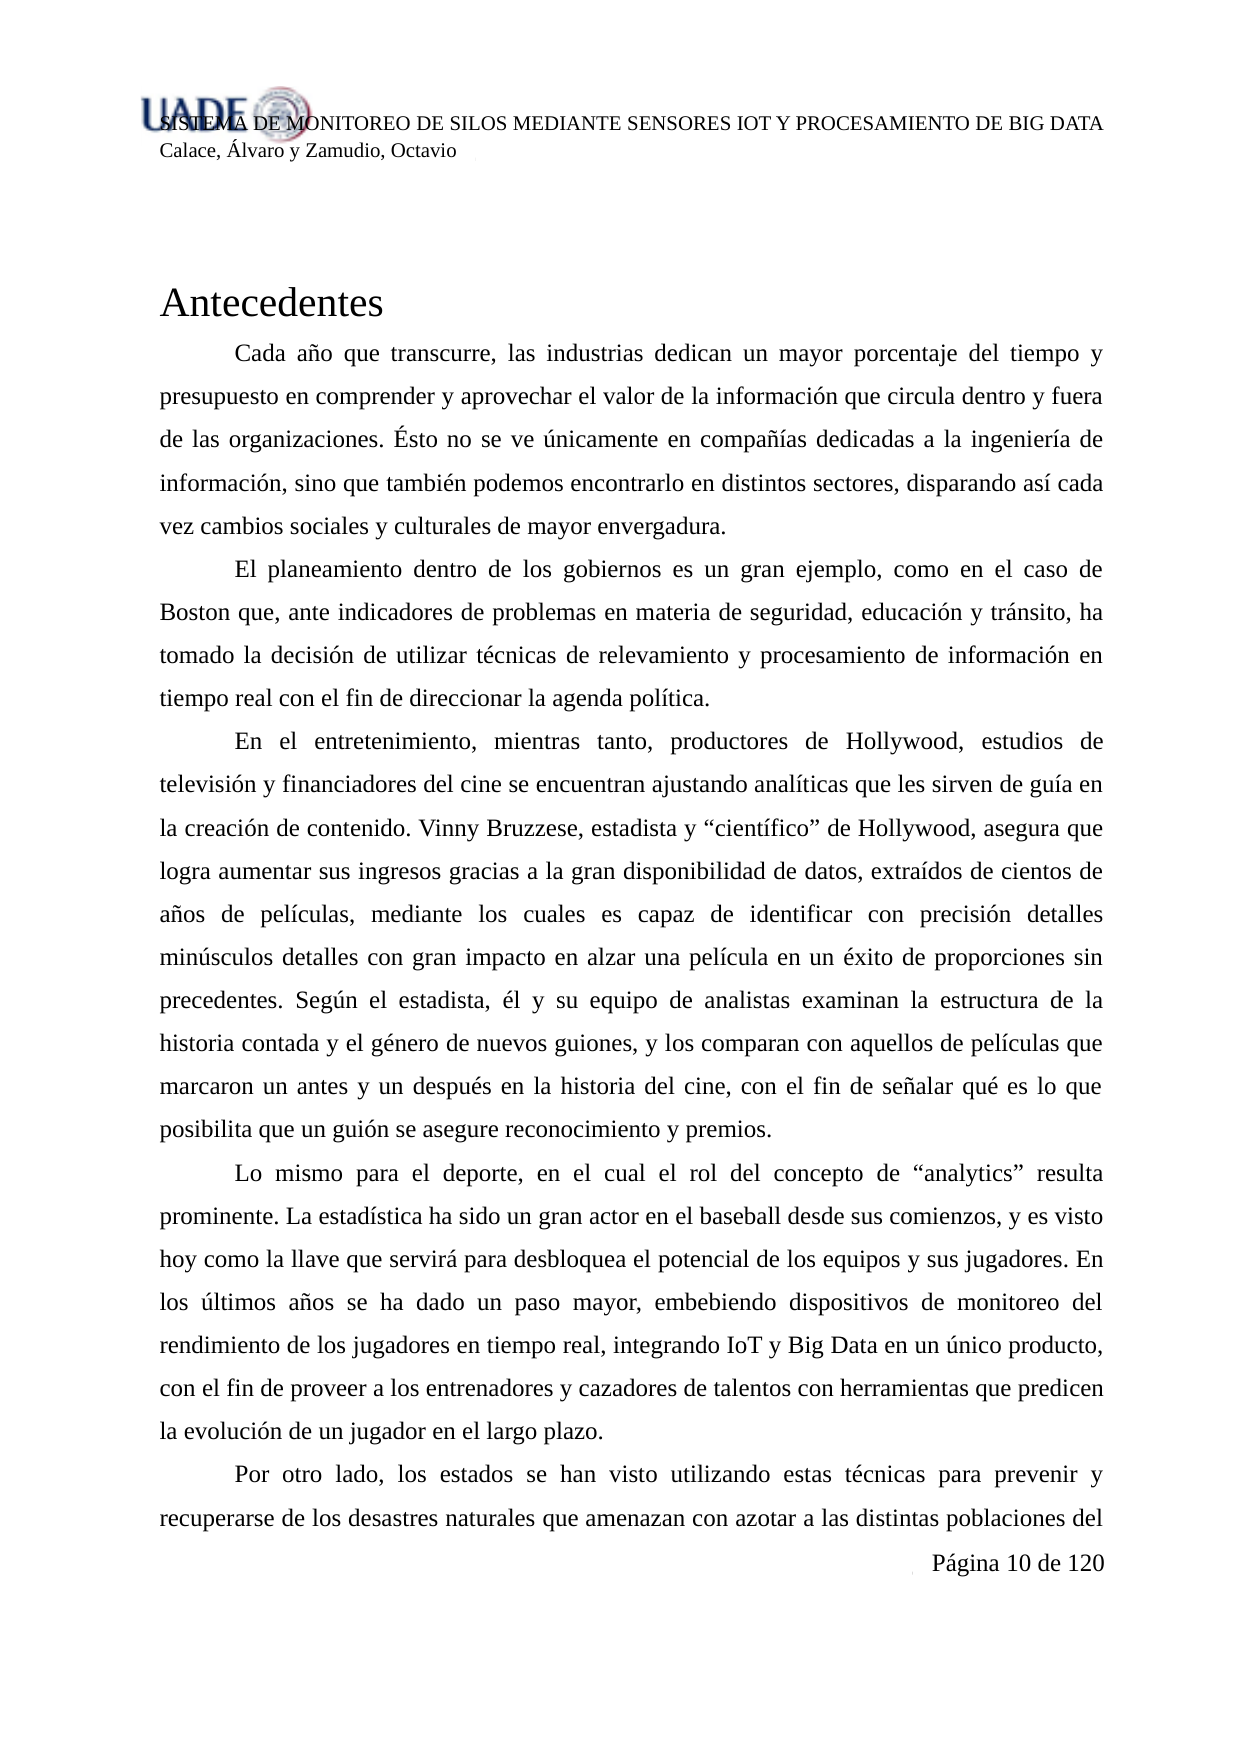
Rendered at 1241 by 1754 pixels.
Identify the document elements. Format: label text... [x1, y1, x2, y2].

text Por otro lado, los estados se han visto utilizando estas técnicas para prevenir y recuperarse de los desastres naturales que amenazan con azotar a las distintas poblaciones del [159, 1459, 1104, 1531]
text Cada año que transcurre, las industrias dedican un mayor porcentaje del tiempo y presupuesto en comprender y aprovechar el valor de la información que circula dentro y fuera de las organizaciones. Ésto no se ve únicamente en compañías dedicadas a la ingeniería de información, sino que también podemos encontrarlo en distintos sectores, disparando así cada vez cambios sociales y culturales de mayor envergadura. [159, 338, 1104, 539]
text En el entretenimiento, mientras tanto, productores de Hollywood, estudios de televisión y financiadores del cine se encuentran ajustando analíticas que les sirven de guía en la creación de contenido. Vinny Bruzzese, estadista y “científico” de Hollywood, asegura que logra aumentar sus ingresos gracias a la gran disponibilidad de datos, extraídos de cientos de años de películas, mediante los cuales es capaz de identificar con precisión detalles minúsculos detalles con gran impacto en alzar una película en un éxito de proporciones sin precedentes. Según el estadista, él y su equipo de analistas examinan la estructura de la historia contada y el género de nuevos guiones, y los comparan con aquellos de películas que marcaron un antes y un después en la historia del cine, con el fin de señalar qué es lo que posibilita que un guión se asegure reconocimiento y premios. [159, 726, 1104, 1143]
subtitle Antecedentes [159, 278, 1104, 326]
picture [140, 86, 314, 146]
text Lo mismo para el deporte, en el cual el rol del concepto de “analytics” resulta prominente. La estadística ha sido un gran actor en el baseball desde sus comienzos, y es visto hoy como la llave que servirá para desbloquea el potencial de los equipos y sus jugadores. En los últimos años se ha dado un paso mayor, embebiendo dispositivos de monitoreo del rendimiento de los jugadores en tiempo real, integrando IoT y Big Data en un único producto, con el fin de proveer a los entrenadores y cazadores de talentos con herramientas que predicen la evolución de un jugador en el largo plazo. [159, 1158, 1104, 1445]
text El planeamiento dentro de los gobiernos es un gran ejemplo, como en el caso de Boston que, ante indicadores de problemas en materia de seguridad, educación y tránsito, ha tomado la decisión de utilizar técnicas de relevamiento y procesamiento de información en tiempo real con el fin de direccionar la agenda política. [159, 554, 1104, 712]
